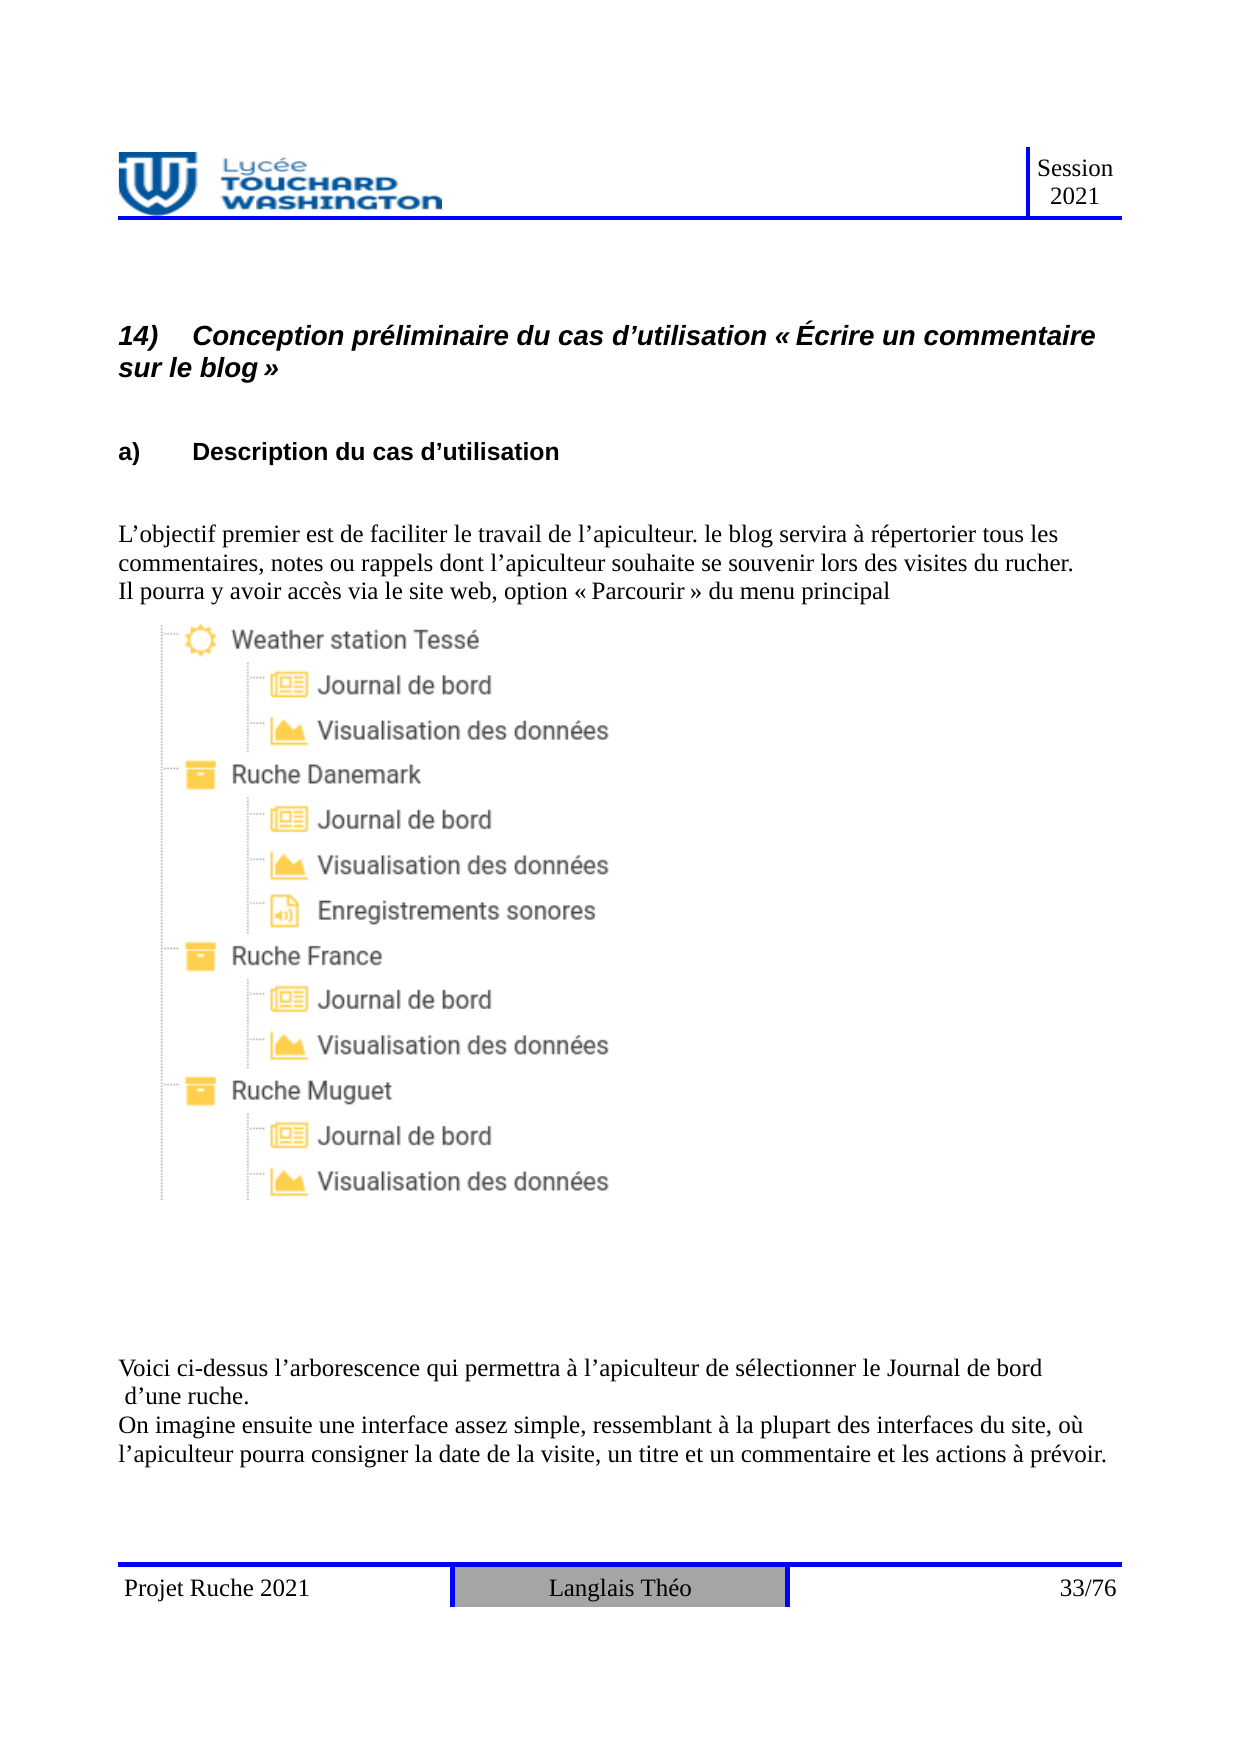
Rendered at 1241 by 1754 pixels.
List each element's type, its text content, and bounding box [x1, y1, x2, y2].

picture [118, 152, 442, 216]
text Il pourra y avoir accès via le site web, option « Parcourir » du menu principal [118, 576, 1122, 605]
text L’objectif premier est de faciliter le travail de l’apiculteur. le blog servira à répertorier tous les commentaires, notes ou rappels dont l’apiculteur souhaite se souvenir lors des visites du rucher. [118, 519, 1122, 576]
subtitle Description du cas d’utilisation [118, 437, 1122, 465]
text Voici ci-dessus l’arborescence qui permettra à l’apiculteur de sélectionner le Journal de bord [118, 1353, 1122, 1381]
subtitle Conception préliminaire du cas d’utilisation « Écrire un commentaire sur le blog » [118, 319, 1122, 383]
text d’une ruche. [118, 1381, 1122, 1410]
text On imagine ensuite une interface assez simple, ressemblant à la plupart des interfaces du site, où l’apiculteur pourra consigner la date de la visite, un titre et un commentaire et les actions à prévoir. [118, 1410, 1122, 1468]
picture [155, 624, 670, 1200]
